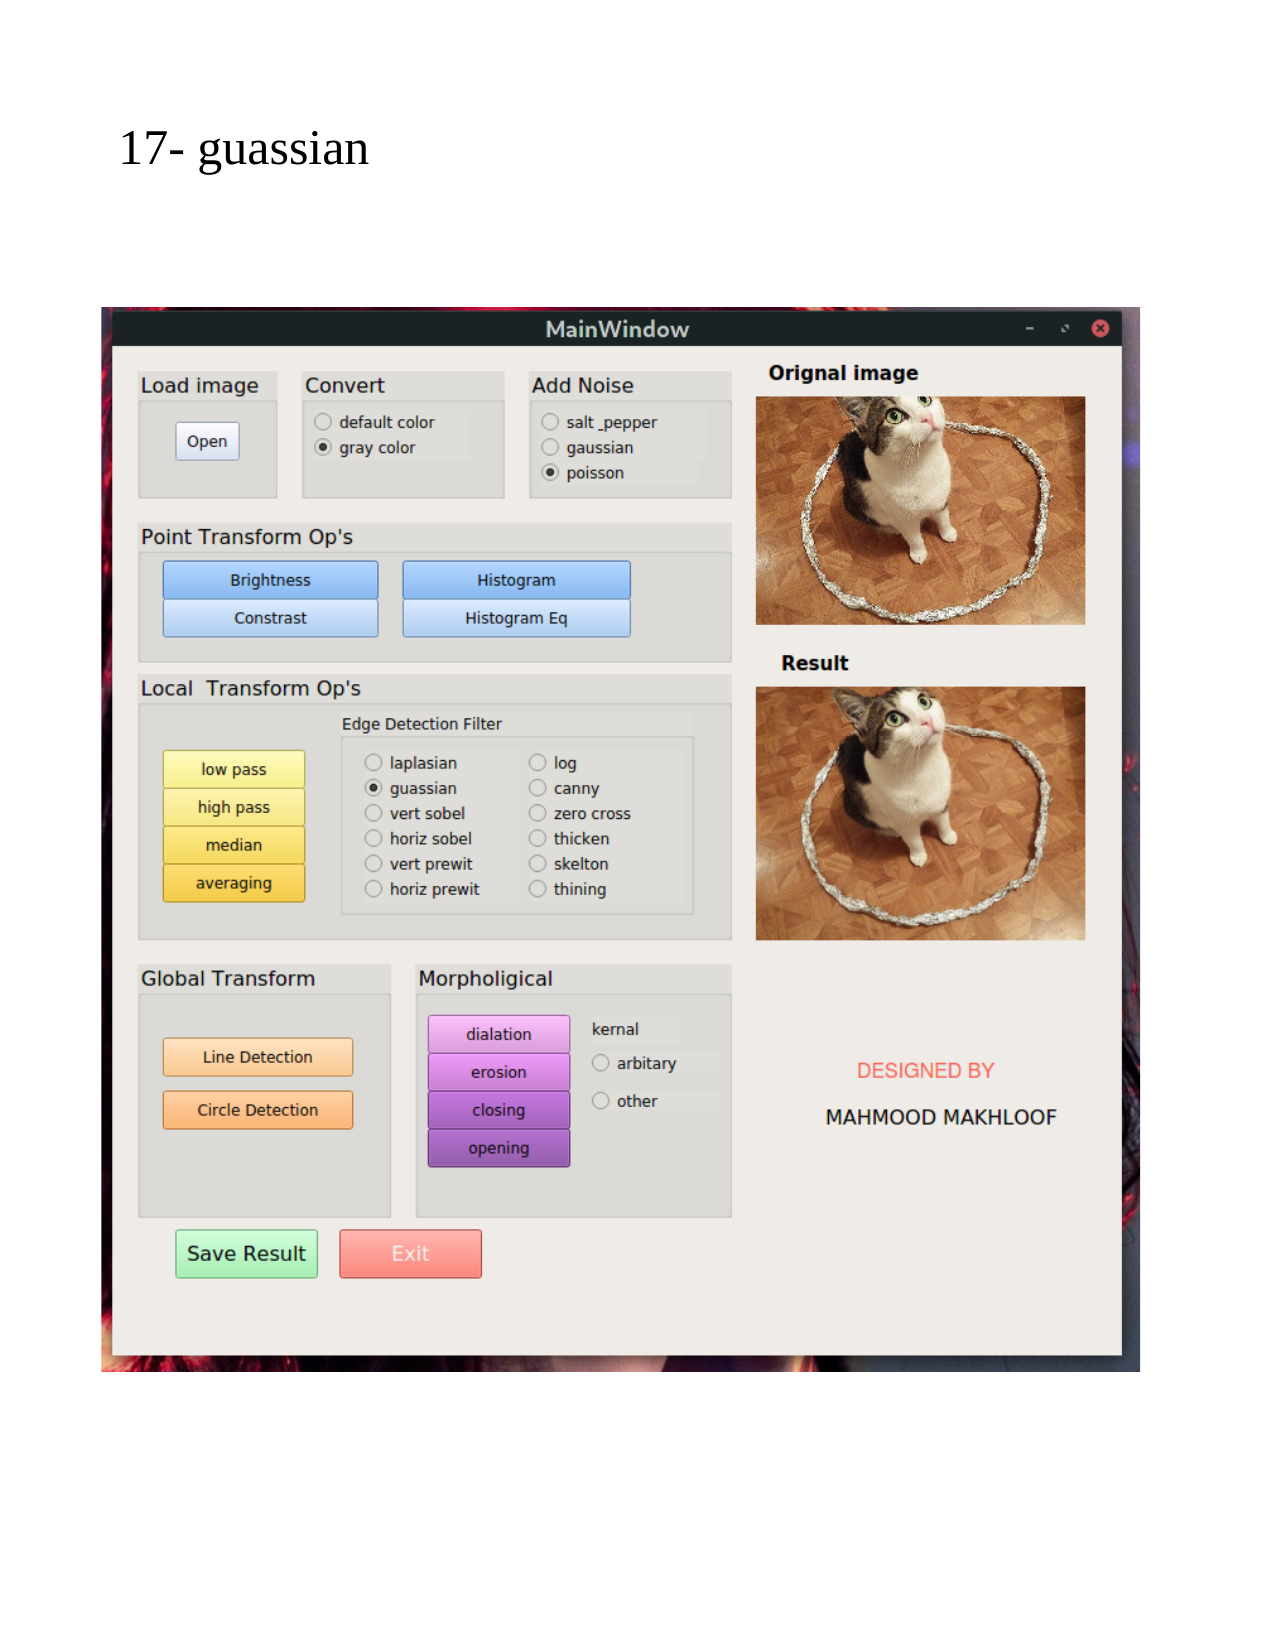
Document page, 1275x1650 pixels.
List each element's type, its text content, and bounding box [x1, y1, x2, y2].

text 17- guassian [118, 118, 1157, 176]
picture [101, 307, 1141, 1372]
